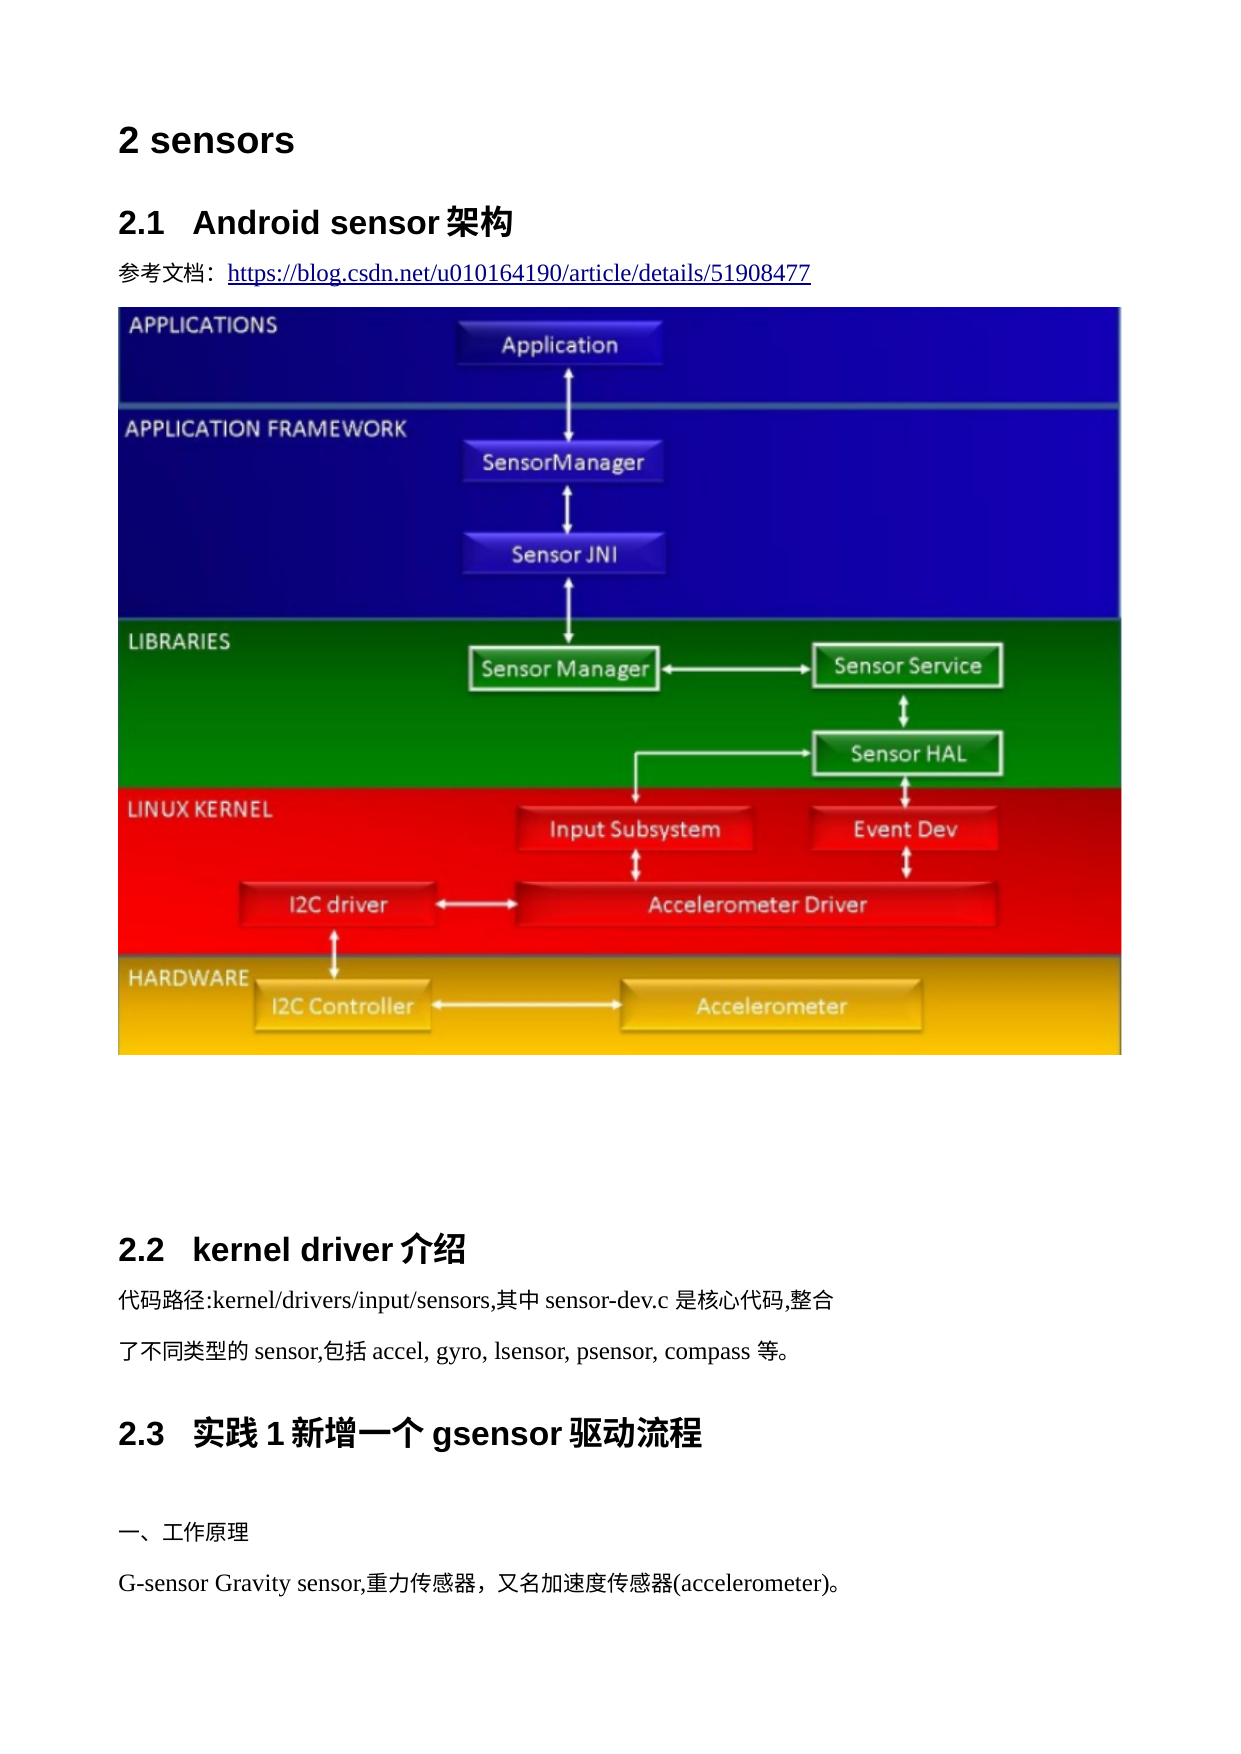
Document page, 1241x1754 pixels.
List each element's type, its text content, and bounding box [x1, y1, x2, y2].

subtitle 2.1 Android sensor架构 [118, 195, 1122, 244]
text 了不同类型的 sensor,包括 accel, gyro, lsensor, psensor, compass 等。 [118, 1334, 1122, 1366]
subtitle 2.2 kernel driver介绍 [118, 1222, 1122, 1271]
subtitle 2 sensors [118, 118, 1122, 162]
text 参考文档：https://blog.csdn.net/u010164190/article/details/51908477 [118, 256, 1122, 288]
picture [118, 307, 1123, 1055]
text 代码路径:kernel/drivers/input/sensors,其中 sensor-dev.c 是核心代码,整合 [118, 1283, 1122, 1315]
text 一、工作原理 [118, 1514, 1122, 1546]
subtitle 2.3 实践1新增一个gsensor驱动流程 [118, 1406, 1122, 1454]
text G-sensor Gravity sensor,重力传感器，又名加速度传感器(accelerometer)。 [118, 1566, 1122, 1597]
